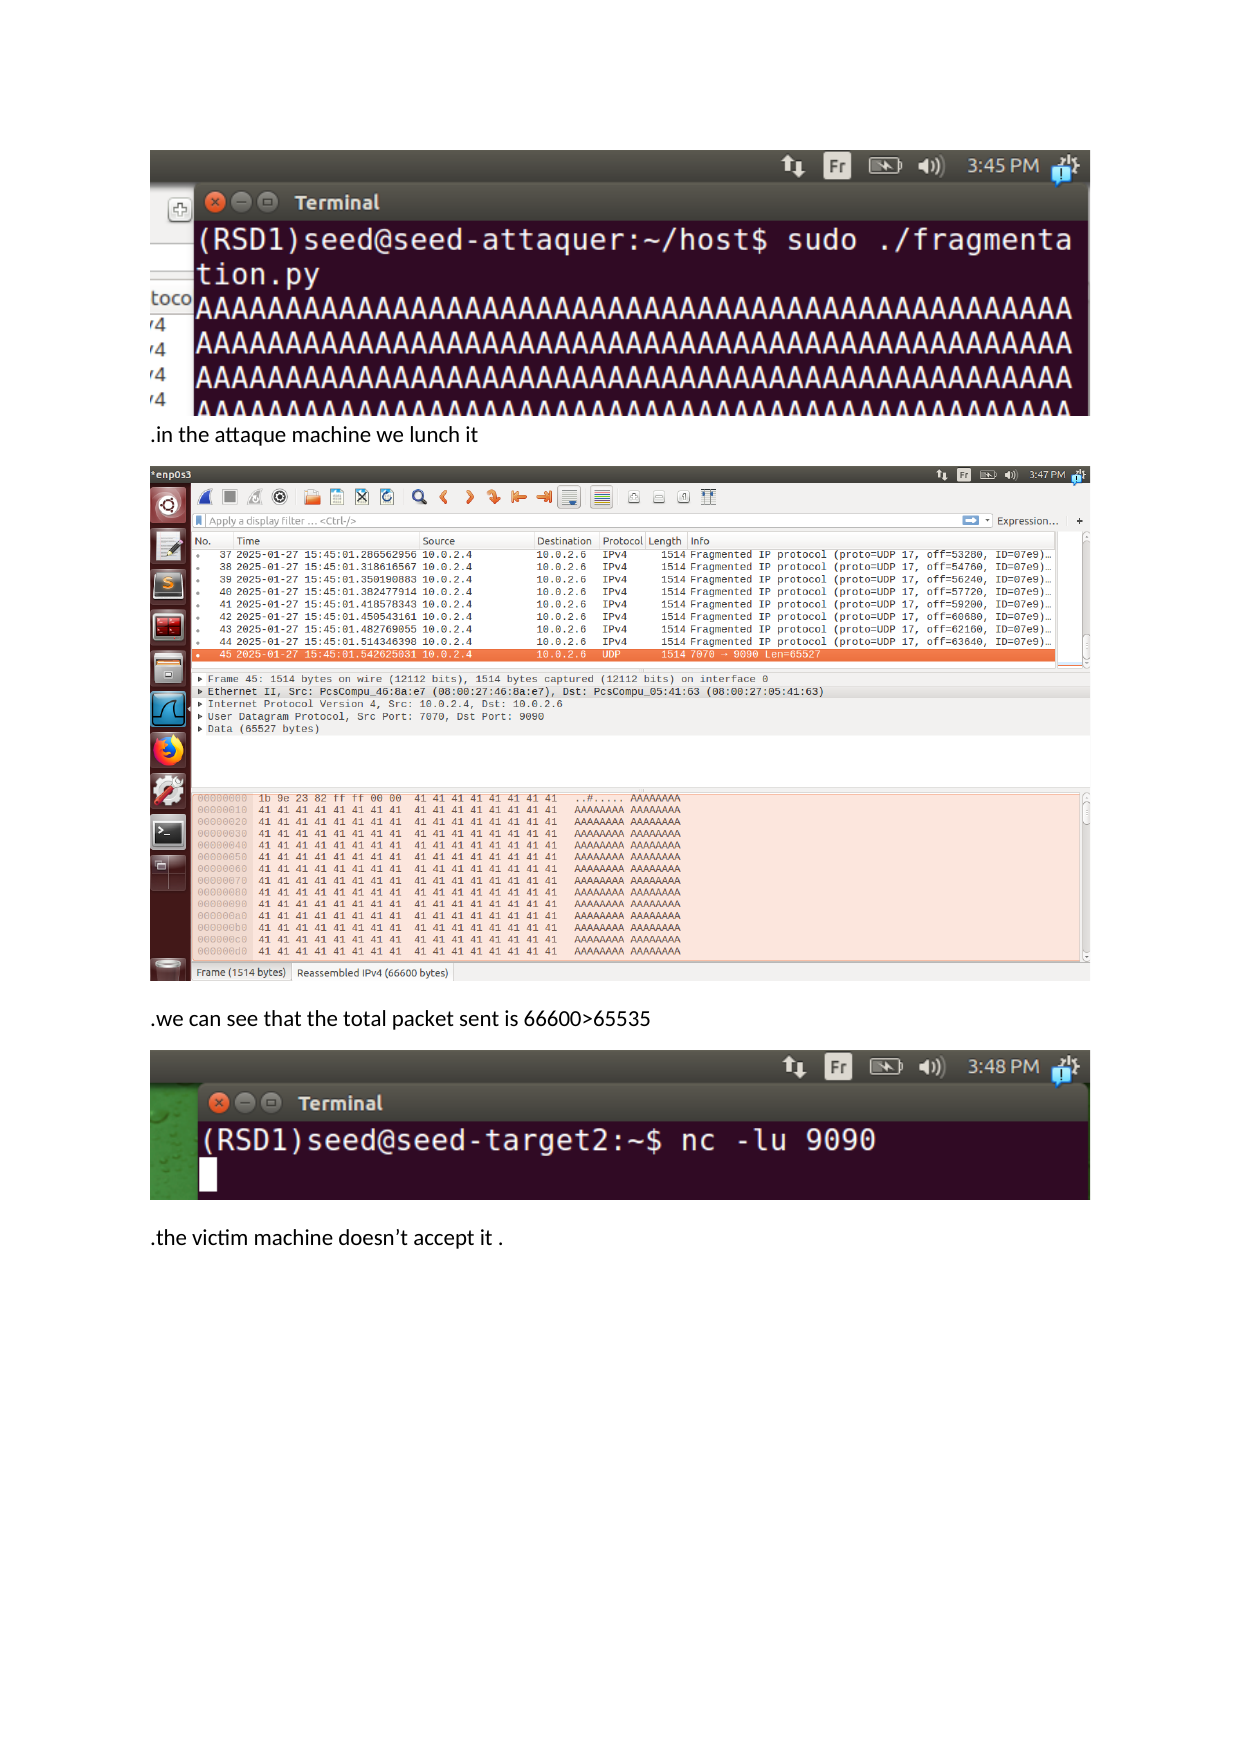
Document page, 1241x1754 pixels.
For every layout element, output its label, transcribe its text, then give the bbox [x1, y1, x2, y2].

picture [150, 1050, 1091, 1200]
text .we can see that the total packet sent is 66600>65535 [150, 981, 1090, 1032]
picture [150, 150, 1091, 416]
picture [150, 466, 1091, 981]
text .in the attaque machine we lunch it [150, 416, 1090, 448]
text .the victim machine doesn’t accept it . [150, 1200, 1090, 1251]
